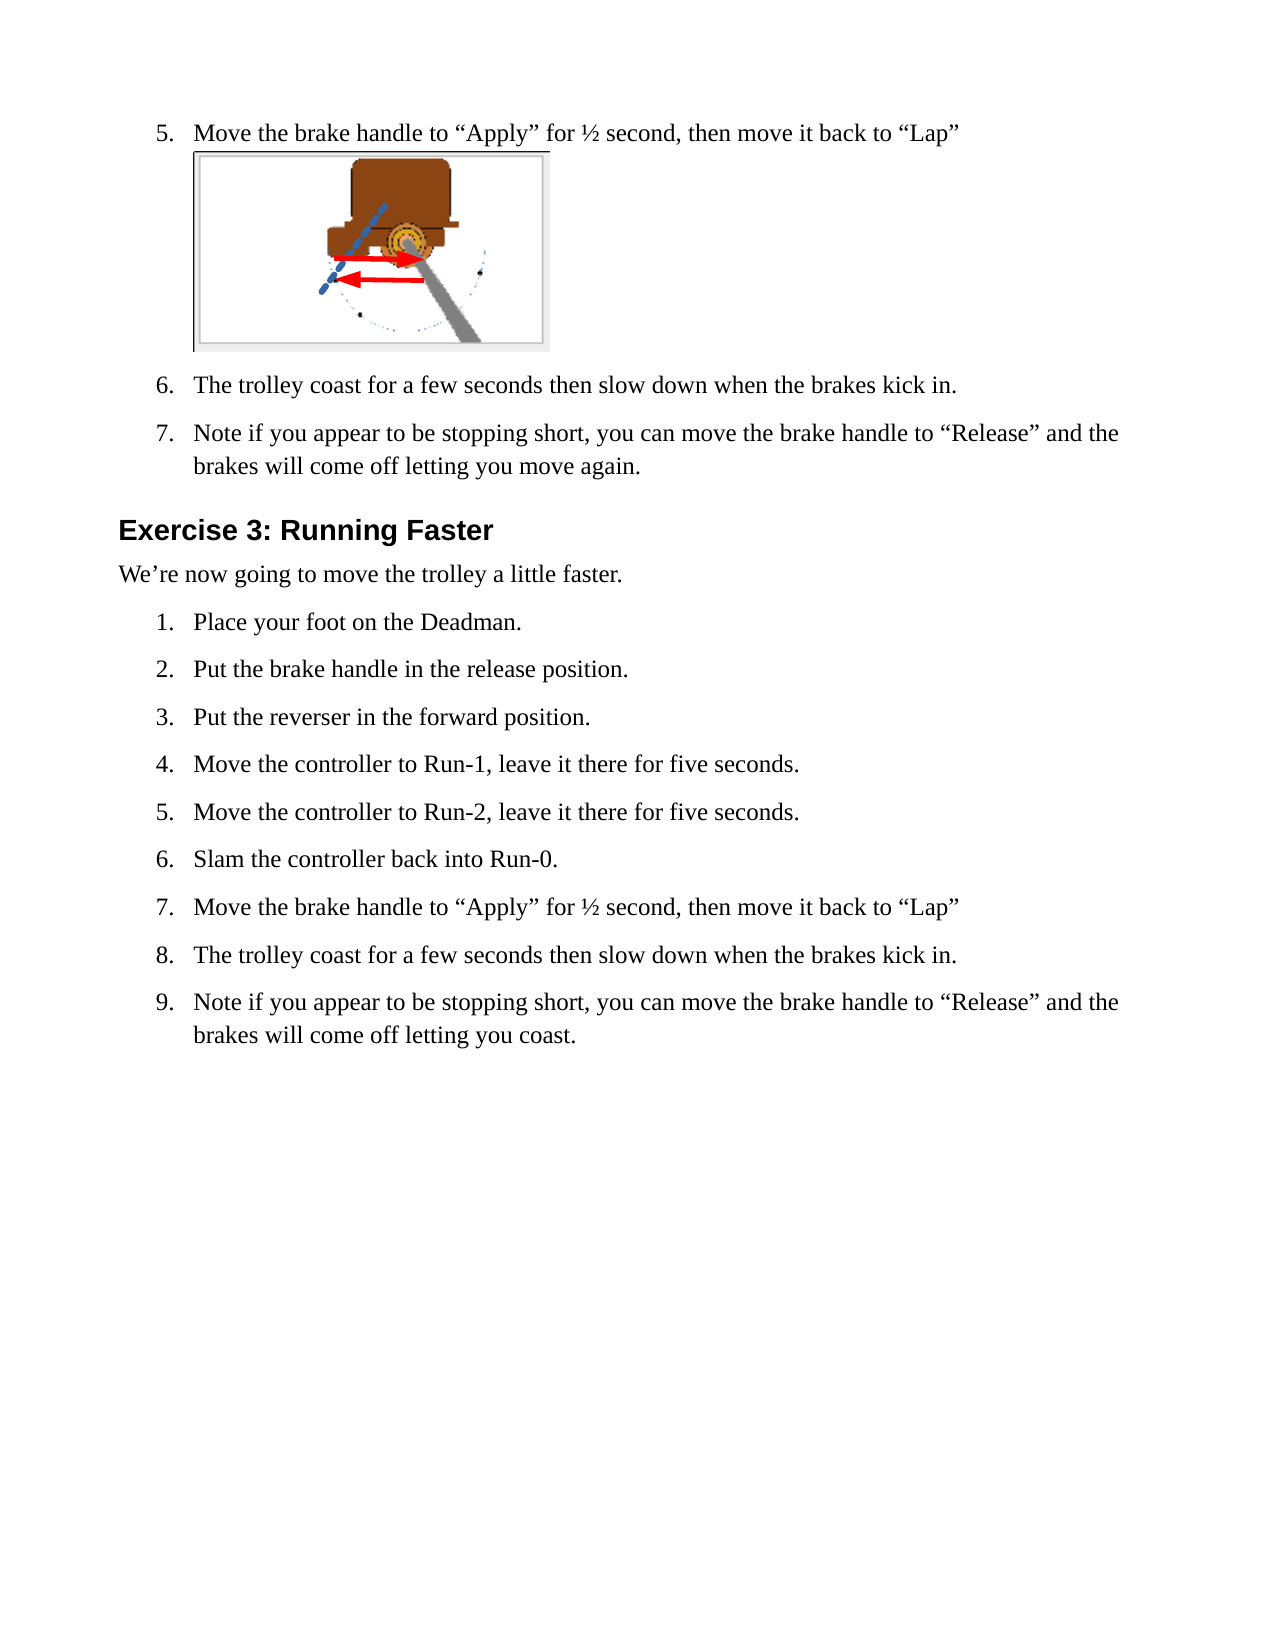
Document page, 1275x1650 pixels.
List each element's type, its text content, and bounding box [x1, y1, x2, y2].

subtitle Exercise 3: Running Faster [118, 513, 1157, 546]
list Move the brake handle to “Apply” for ½ second, then move it back to “Lap” [156, 892, 1157, 921]
list Place your foot on the Deadman. [156, 607, 1157, 635]
list Move the controller to Run-1, leave it there for five seconds. [156, 749, 1157, 778]
list The trolley coast for a few seconds then slow down when the brakes kick in. [156, 940, 1157, 968]
list Put the reverser in the forward position. [156, 702, 1157, 731]
list Slam the controller back into Run-0. [156, 844, 1157, 873]
list Put the brake handle in the release position. [156, 654, 1157, 683]
list The trolley coast for a few seconds then slow down when the brakes kick in. [156, 370, 1157, 399]
list Note if you appear to be stopping short, you can move the brake handle to “Release” and the brakes will come off letting you move again. [156, 418, 1157, 479]
picture [193, 151, 550, 352]
list Move the controller to Run-2, leave it there for five seconds. [156, 797, 1157, 826]
text We’re now going to move the trolley a little faster. [118, 559, 1157, 588]
list Note if you appear to be stopping short, you can move the brake handle to “Release” and the brakes will come off letting you coast. [156, 987, 1157, 1049]
list Move the brake handle to “Apply” for ½ second, then move it back to “Lap” [156, 118, 1157, 351]
